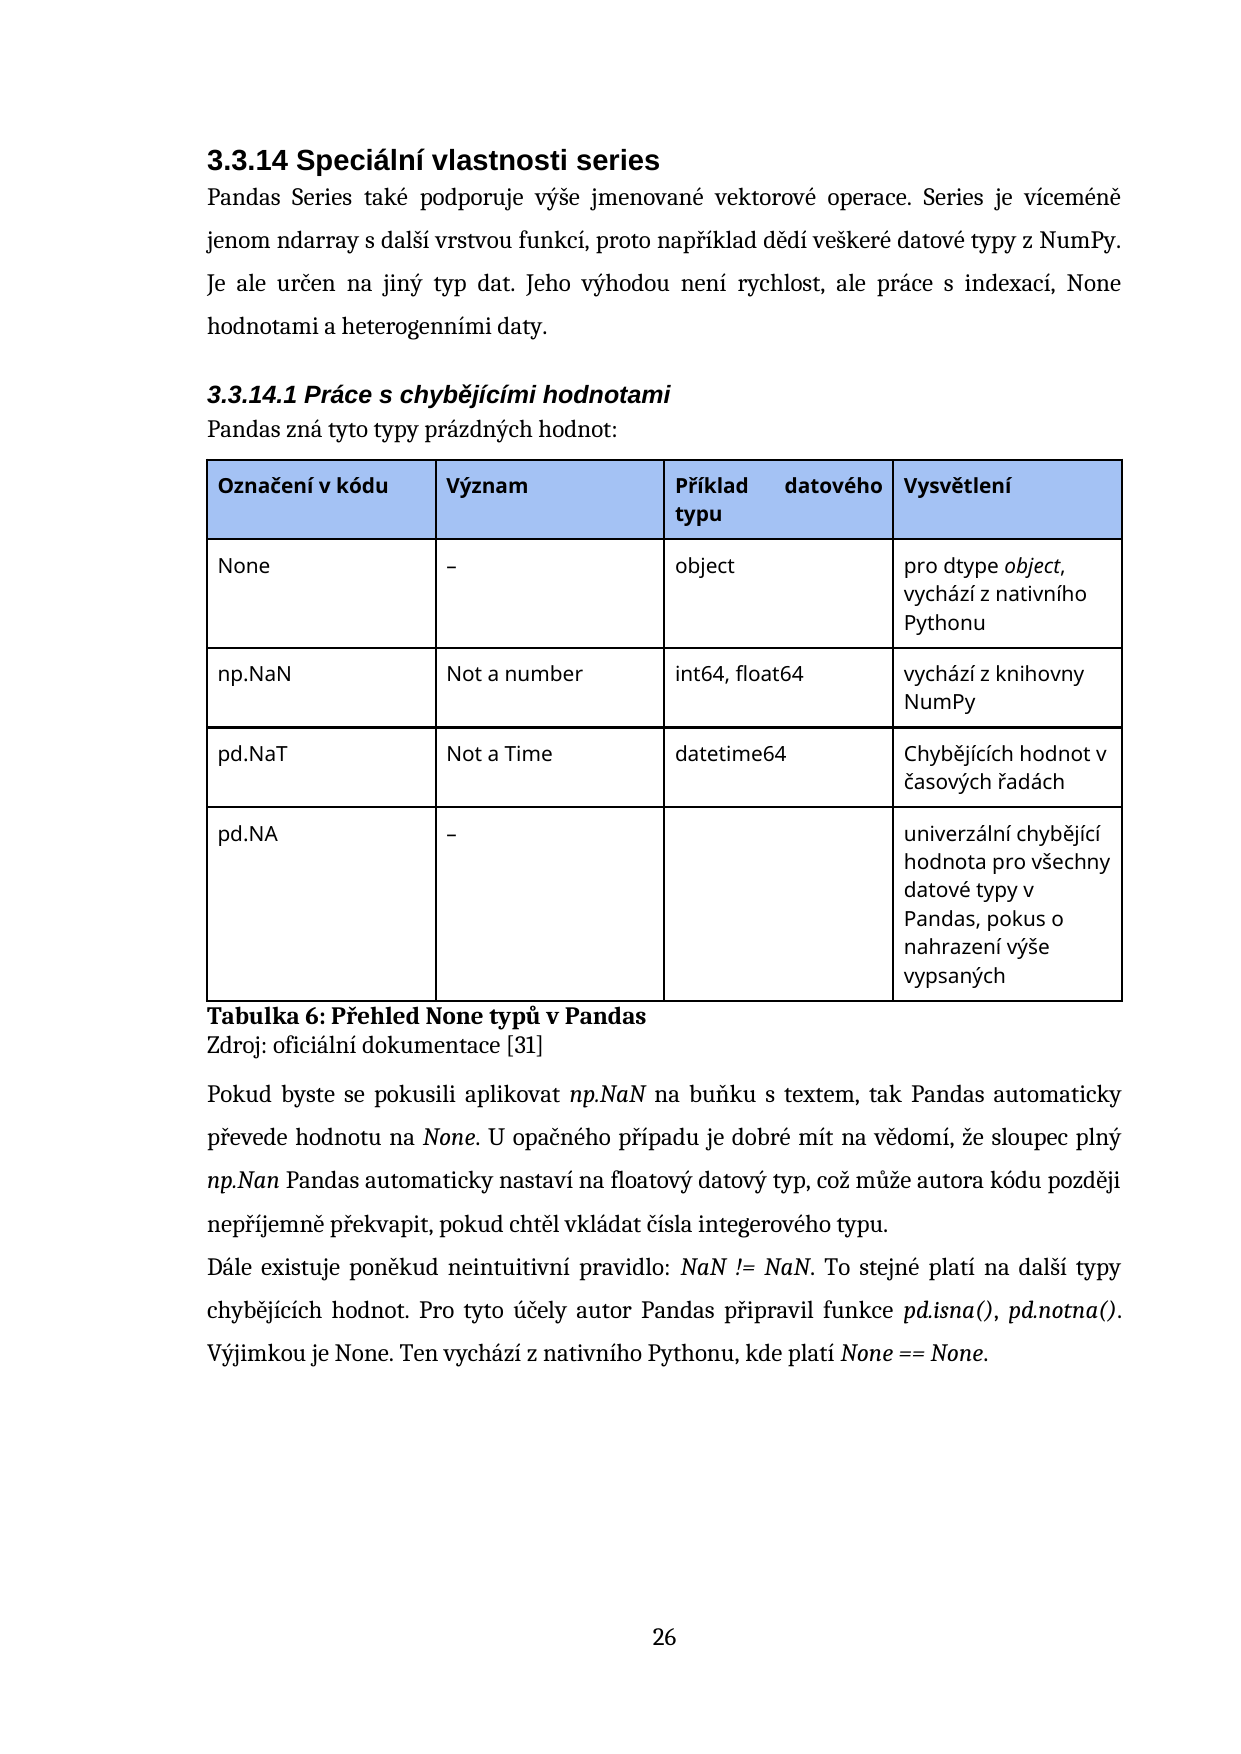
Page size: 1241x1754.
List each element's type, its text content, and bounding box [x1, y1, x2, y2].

table_cell pro dtype object, vychází z nativního Pythonu [894, 540, 1121, 647]
table_header Příklad datového typu [665, 461, 892, 538]
table_cell Not a Time [437, 729, 663, 806]
table_cell – [437, 540, 663, 647]
subtitle 3.3.14 Speciální vlastnosti series [207, 143, 1122, 177]
text Dále existuje poněkud neintuitivní pravidlo: NaN != NaN. To stejné platí na další typy chybějících hodnot. Pro tyto účely autor Pandas připravil funkce pd.isna(), pd.notna(). Výjimkou je None. Ten vychází z nativního Pythonu, kde platí None == None. [207, 1253, 1122, 1368]
table_cell datetime64 [665, 729, 892, 806]
table_cell vychází z knihovny NumPy [894, 649, 1121, 726]
table_cell None [208, 540, 435, 647]
table_cell [665, 808, 892, 1000]
text Zdroj: oficiální dokumentace [31] [207, 1031, 1122, 1059]
table_cell pd.NA [208, 808, 435, 1000]
table_cell – [437, 808, 663, 1000]
text Pandas zná tyto typy prázdných hodnot: [207, 415, 1122, 444]
text Pandas Series také podporuje výše jmenované vektorové operace. Series je víceméně jenom ndarray s další vrstvou funkcí, proto například dědí veškeré datové typy z NumPy. Je ale určen na jiný typ dat. Jeho výhodou není rychlost, ale práce s indexací, None hodnotami a heterogenními daty. [207, 183, 1122, 341]
table_cell int64, float64 [665, 649, 892, 726]
table_header Vysvětlení [894, 461, 1121, 538]
subtitle Tabulka 6: Přehled None typů v Pandas [207, 1002, 1122, 1031]
table_cell pd.NaT [208, 729, 435, 806]
table_cell Not a number [437, 649, 663, 726]
table_cell Chybějících hodnot v časových řadách [894, 729, 1121, 806]
table_header Označení v kódu [208, 461, 435, 538]
table_cell univerzální chybějící hodnota pro všechny datové typy v Pandas, pokus o nahrazení výše vypsaných [894, 808, 1121, 1000]
text Pokud byste se pokusili aplikovat np.NaN na buňku s textem, tak Pandas automaticky převede hodnotu na None. U opačného případu je dobré mít na vědomí, že sloupec plný np.Nan Pandas automaticky nastaví na floatový datový typ, což může autora kódu později nepříjemně překvapit, pokud chtěl vkládat čísla integerového typu. [207, 1080, 1122, 1238]
table_cell object [665, 540, 892, 647]
table_header Význam [437, 461, 663, 538]
table_cell np.NaN [208, 649, 435, 726]
subtitle 3.3.14.1 Práce s chybějícími hodnotami [207, 380, 1122, 409]
